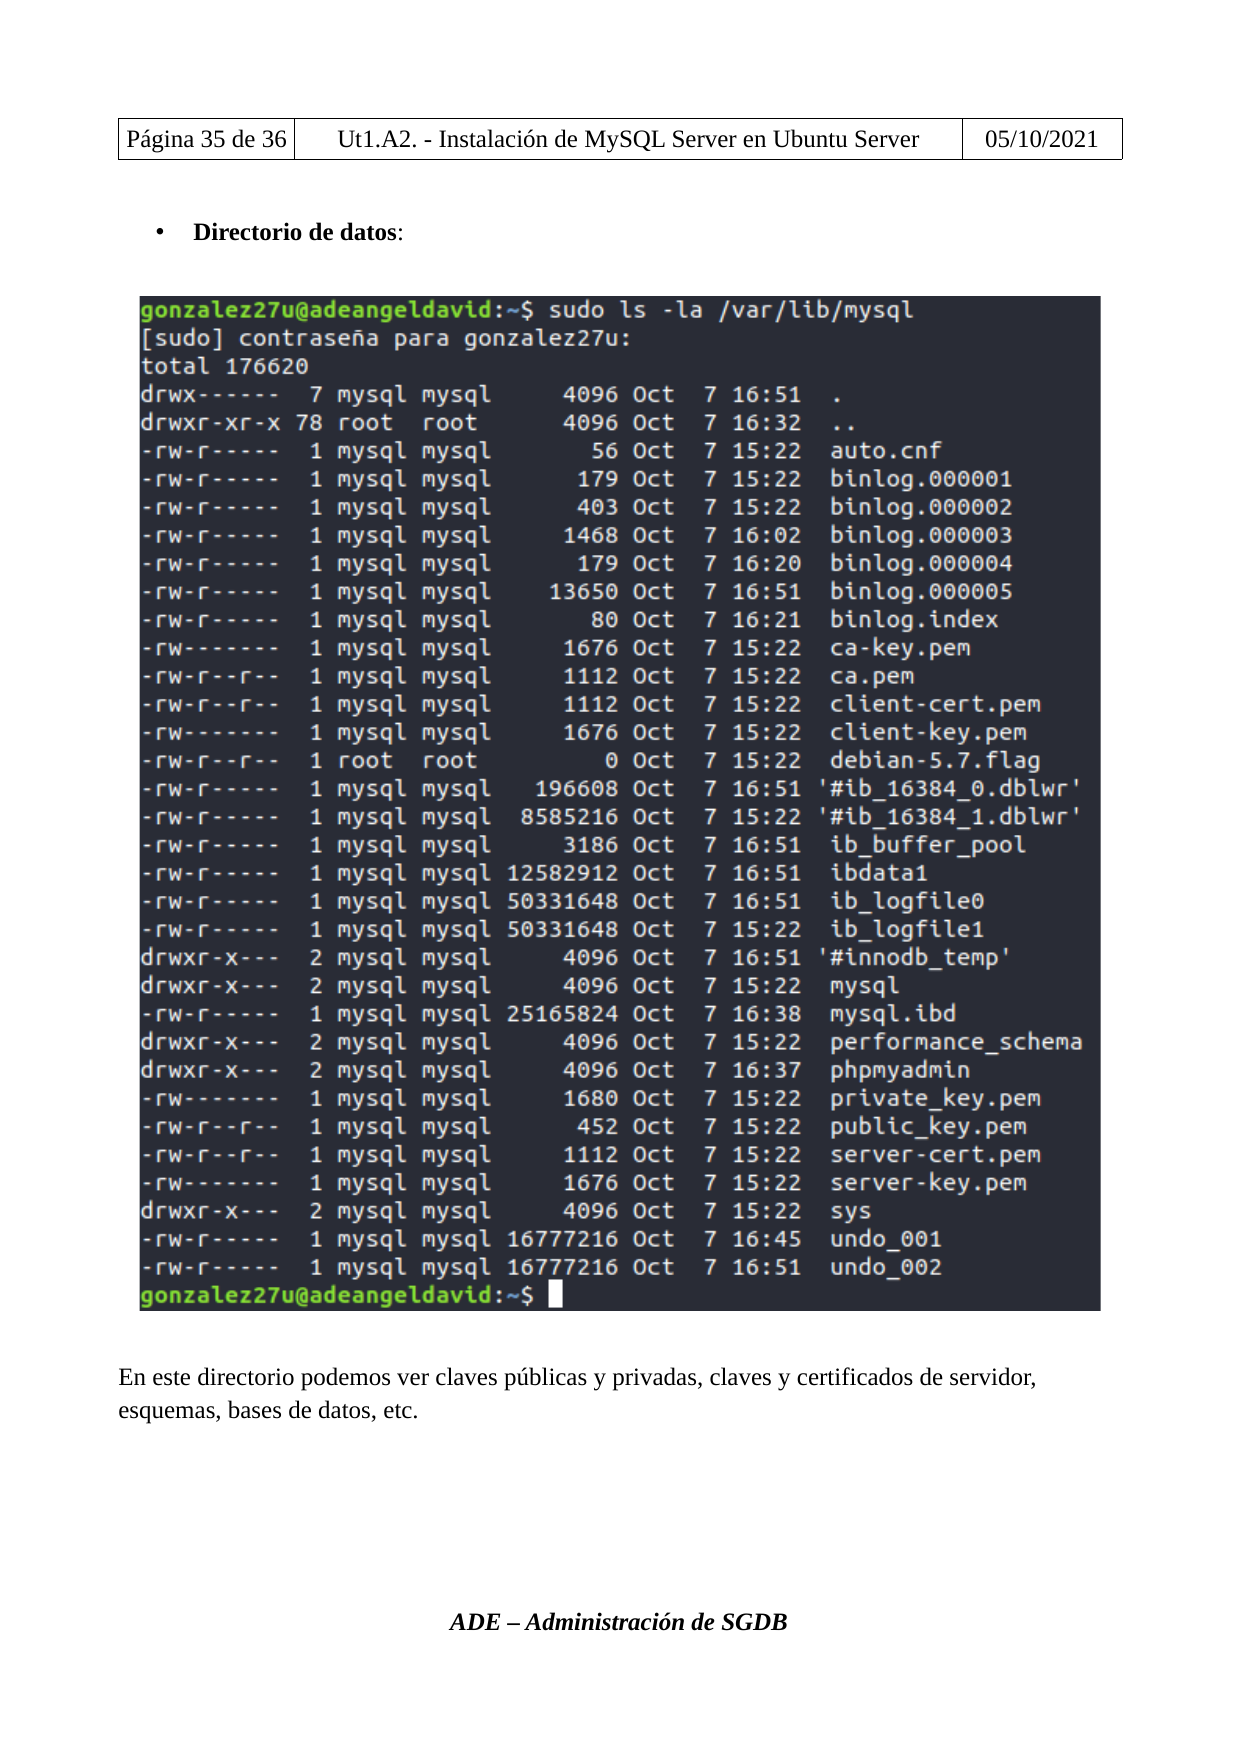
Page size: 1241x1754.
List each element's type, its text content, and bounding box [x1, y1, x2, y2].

list Directorio de datos: [156, 217, 1122, 246]
text En este directorio podemos ver claves públicas y privadas, claves y certificados de servidor, esquemas, bases de datos, etc. [118, 1362, 1122, 1424]
picture [139, 296, 1101, 1311]
